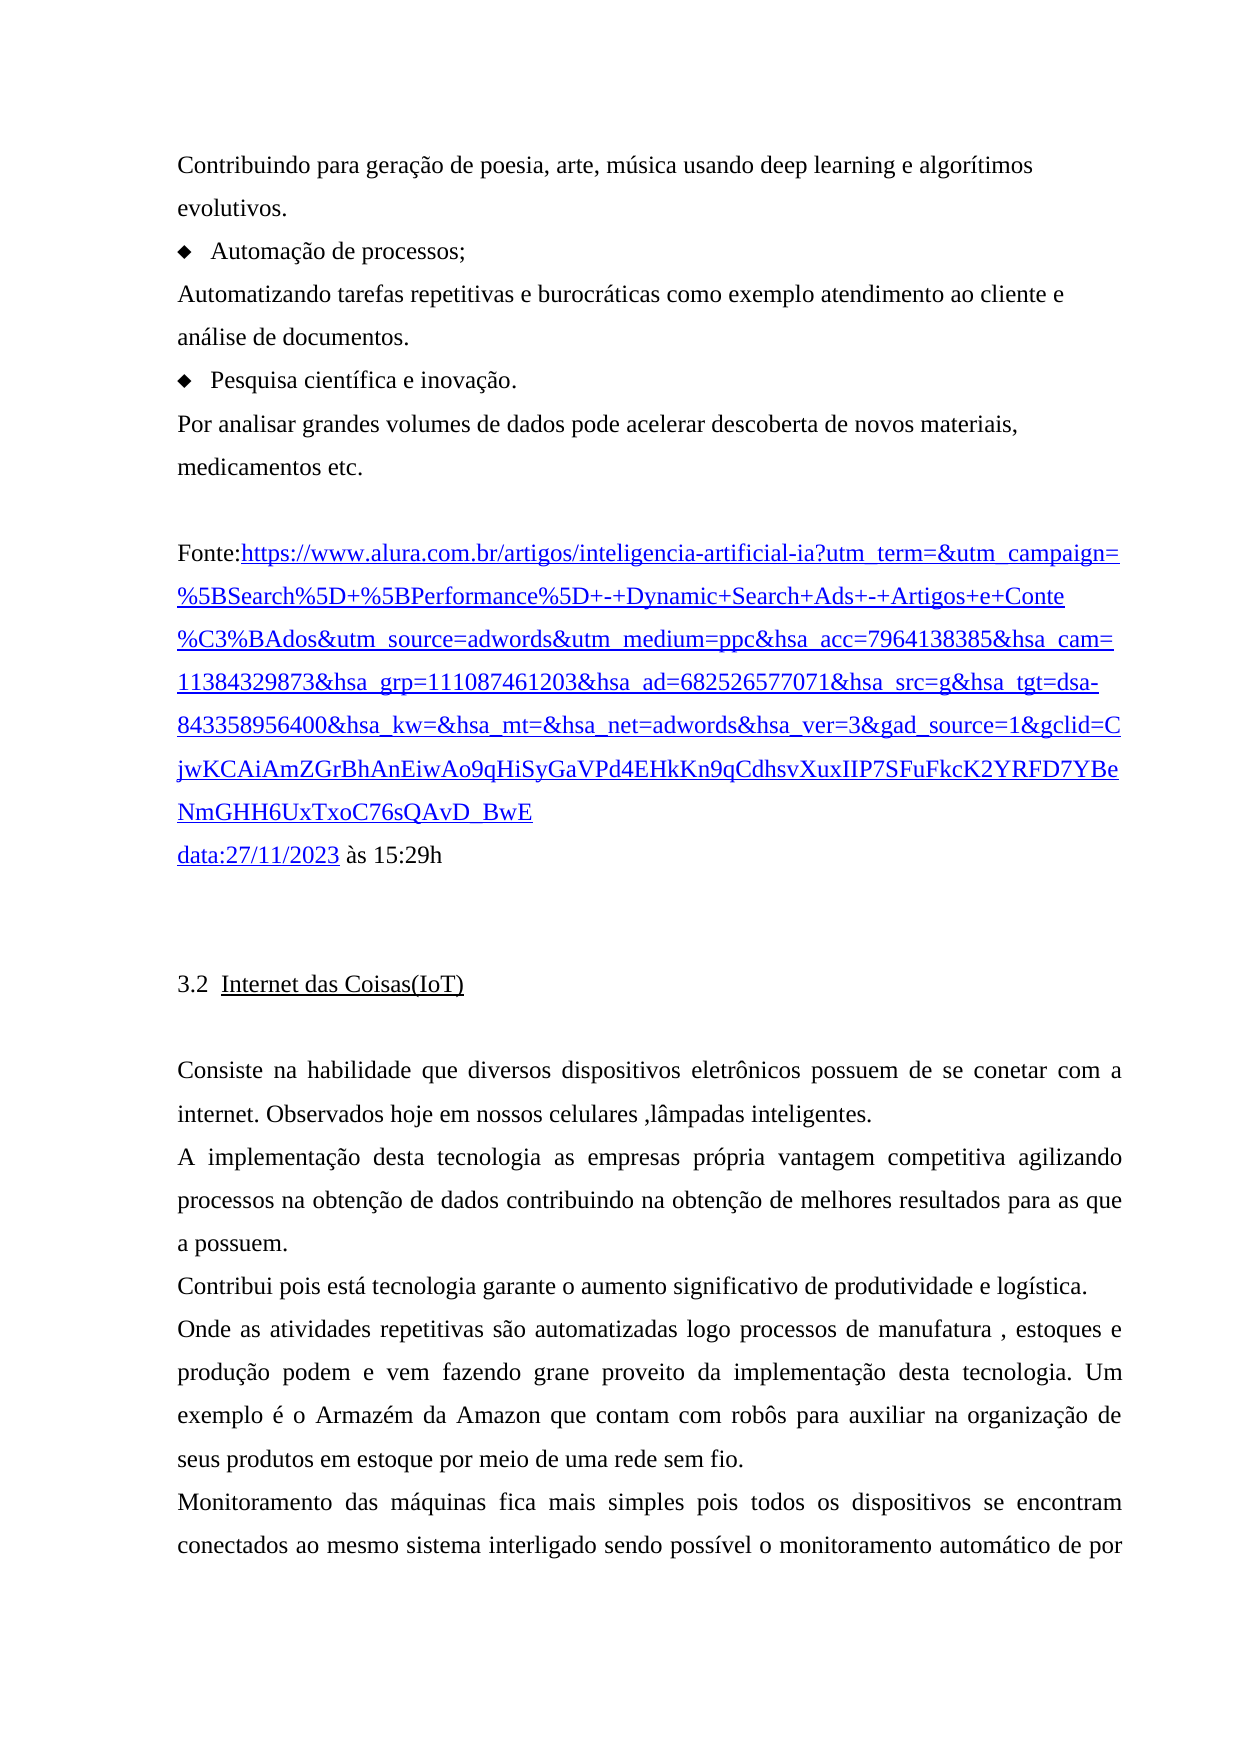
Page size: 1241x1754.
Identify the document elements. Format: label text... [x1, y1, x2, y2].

text A implementação desta tecnologia as empresas própria vantagem competitiva agilizando processos na obtenção de dados contribuindo na obtenção de melhores resultados para as que a possuem. [177, 1142, 1123, 1257]
text data:27/11/2023 às 15:29h [177, 840, 1123, 869]
list Contribuindo para geração de poesia, arte, música usando deep learning e algorítimos evolutivos. [177, 150, 1123, 222]
list Por analisar grandes volumes de dados pode acelerar descoberta de novos materiais, medicamentos etc. [177, 409, 1123, 481]
text Contribui pois está tecnologia garante o aumento significativo de produtividade e logística. [177, 1271, 1123, 1300]
list Automatizando tarefas repetitivas e burocráticas como exemplo atendimento ao cliente e análise de documentos. [177, 279, 1123, 351]
text Consiste na habilidade que diversos dispositivos eletrônicos possuem de se conetar com a internet. Observados hoje em nossos celulares ,lâmpadas inteligentes. [177, 1056, 1123, 1127]
list Pesquisa científica e inovação. [177, 366, 1123, 394]
text Monitoramento das máquinas fica mais simples pois todos os dispositivos se encontram conectados ao mesmo sistema interligado sendo possível o monitoramento automático de por [177, 1487, 1123, 1559]
text 3.2 Internet das Coisas(IoT) [177, 969, 1123, 998]
text Fonte:https://www.alura.com.br/artigos/inteligencia-artificial-ia?utm_term=&utm_campaign=%5BSearch%5D+%5BPerformance%5D+-+Dynamic+Search+Ads+-+Artigos+e+Conte%C3%BAdos&utm_source=adwords&utm_medium=ppc&hsa_acc=7964138385&hsa_cam=11384329873&hsa_grp=111087461203&hsa_ad=682526577071&hsa_src=g&hsa_tgt=dsa-843358956400&hsa_kw=&hsa_mt=&hsa_net=adwords&hsa_ver=3&gad_source=1&gclid=CjwKCAiAmZGrBhAnEiwAo9qHiSyGaVPd4EHkKn9qCdhsvXuxIIP7SFuFkcK2YRFD7YBeNmGHH6UxTxoC76sQAvD_BwE [177, 538, 1123, 826]
list Automação de processos; [177, 236, 1123, 265]
text Onde as atividades repetitivas são automatizadas logo processos de manufatura , estoques e produção podem e vem fazendo grane proveito da implementação desta tecnologia. Um exemplo é o Armazém da Amazon que contam com robôs para auxiliar na organização de seus produtos em estoque por meio de uma rede sem fio. [177, 1314, 1123, 1472]
